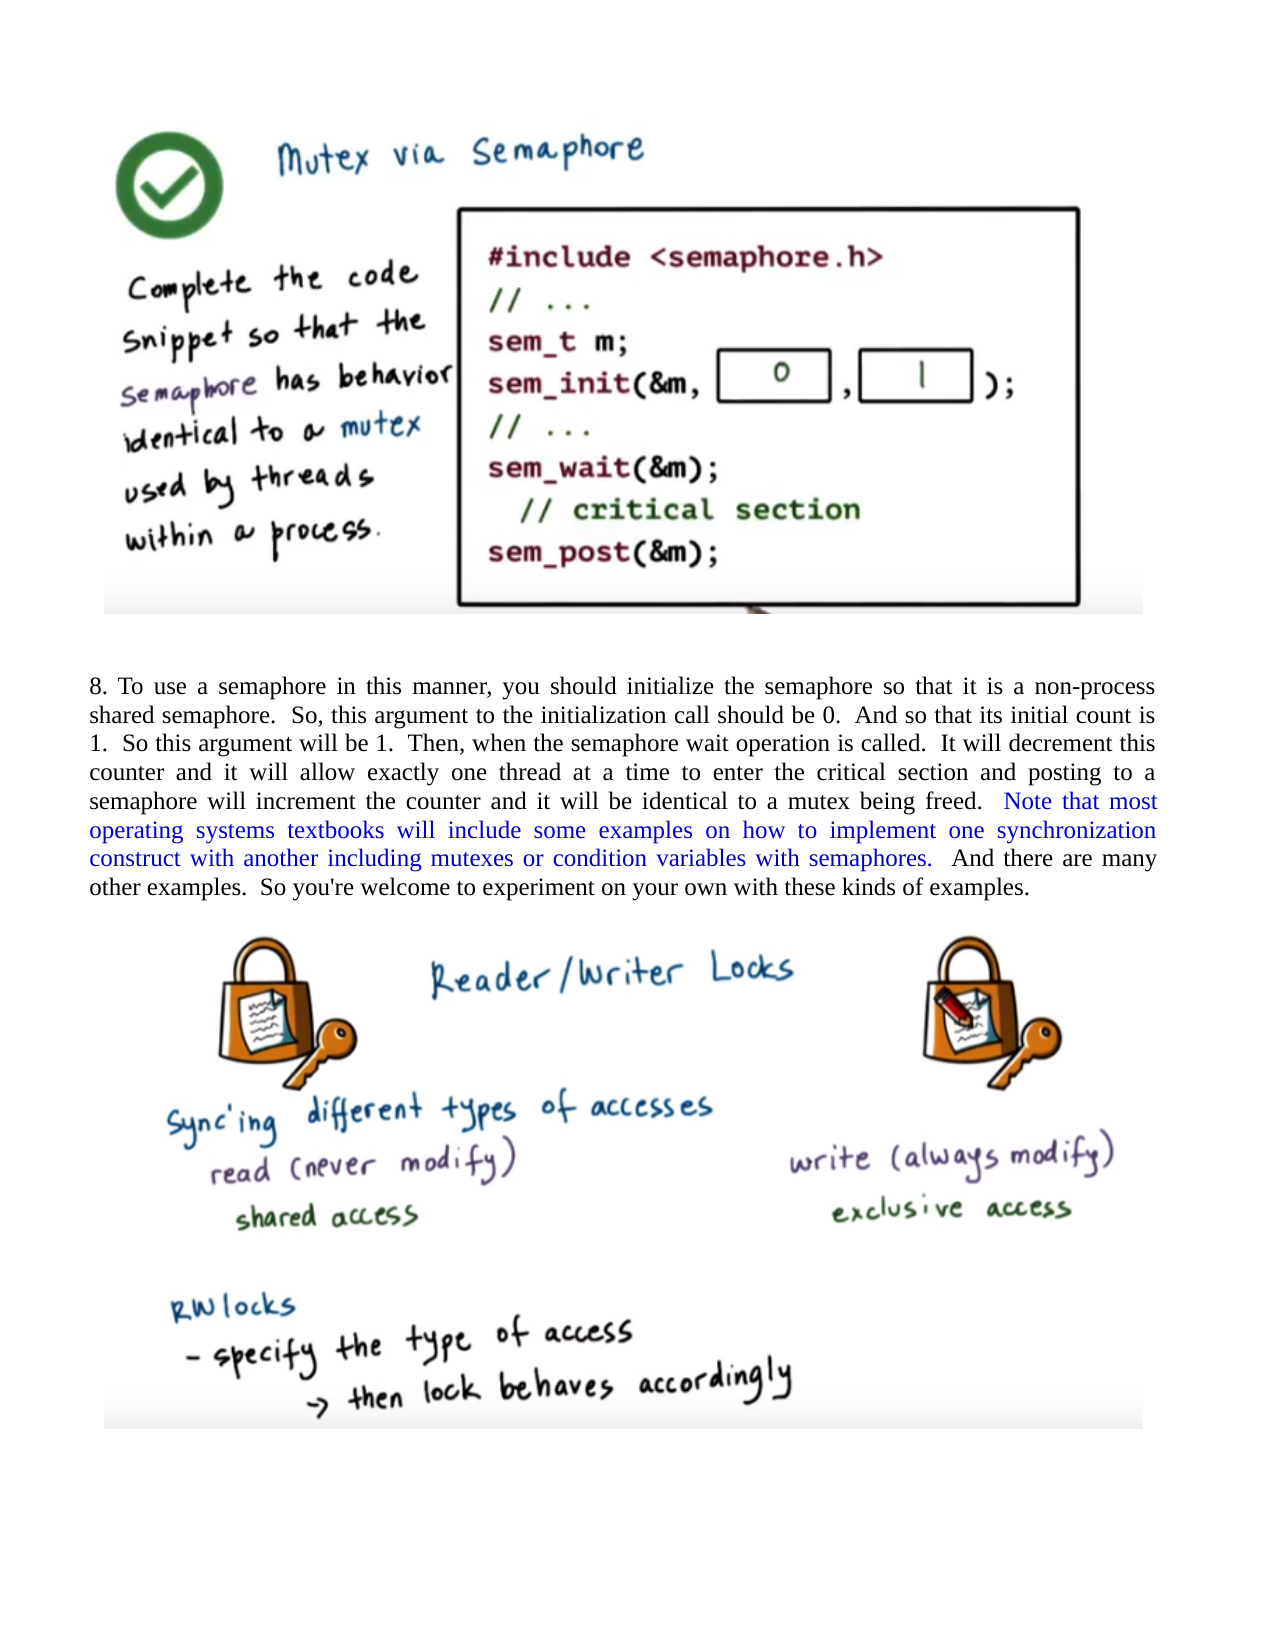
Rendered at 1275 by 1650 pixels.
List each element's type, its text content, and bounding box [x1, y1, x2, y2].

text 8. To use a semaphore in this manner, you should initialize the semaphore so that it is a non-process shared semaphore. So, this argument to the initialization call should be 0. And so that its initial count is 1. So this argument will be 1. Then, when the semaphore wait operation is called. It will decrement this counter and it will allow exactly one thread at a time to enter the critical section and posting to a semaphore will increment the counter and it will be identical to a mutex being freed. Note that most operating systems textbooks will include some examples on how to implement one synchronization construct with another including mutexes or condition variables with semaphores. And there are many other examples. So you're welcome to experiment on your own with these kinds of examples. [89, 671, 1158, 901]
picture [104, 118, 1143, 614]
picture [104, 929, 1143, 1429]
